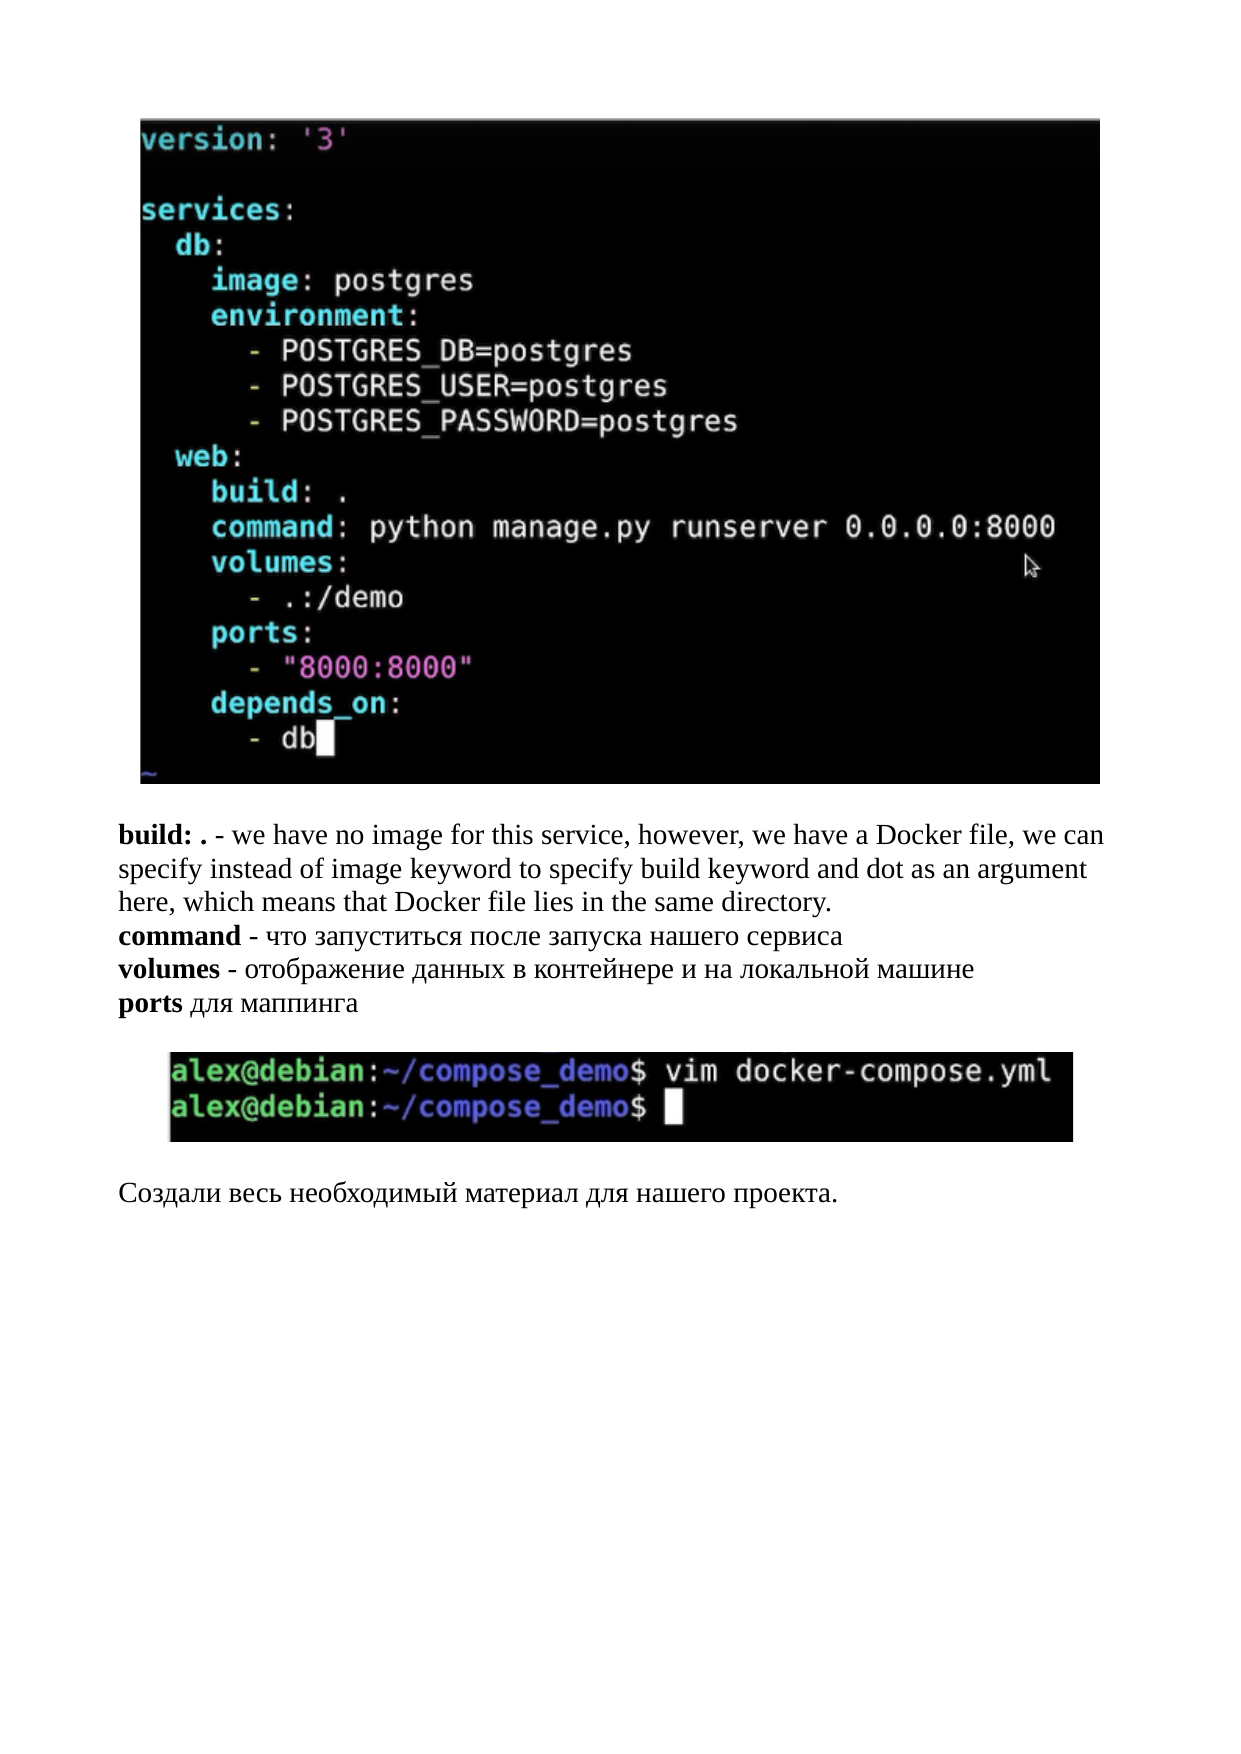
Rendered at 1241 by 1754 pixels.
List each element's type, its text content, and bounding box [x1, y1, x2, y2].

picture [167, 1052, 1074, 1142]
text build: . - we have no image for this service, however, we have a Docker file, we can specify instead of image keyword to specify build keyword and dot as an argument here, which means that Docker file lies in the same directory. [118, 817, 1122, 918]
text Создали весь необходимый материал для нашего проекта. [118, 1175, 1122, 1208]
text volumes - отображение данных в контейнере и на локальной машине [118, 951, 1122, 985]
text command - что запуститься после запуска нашего сервиса [118, 918, 1122, 951]
text ports для маппинга [118, 985, 1122, 1018]
picture [140, 118, 1100, 784]
